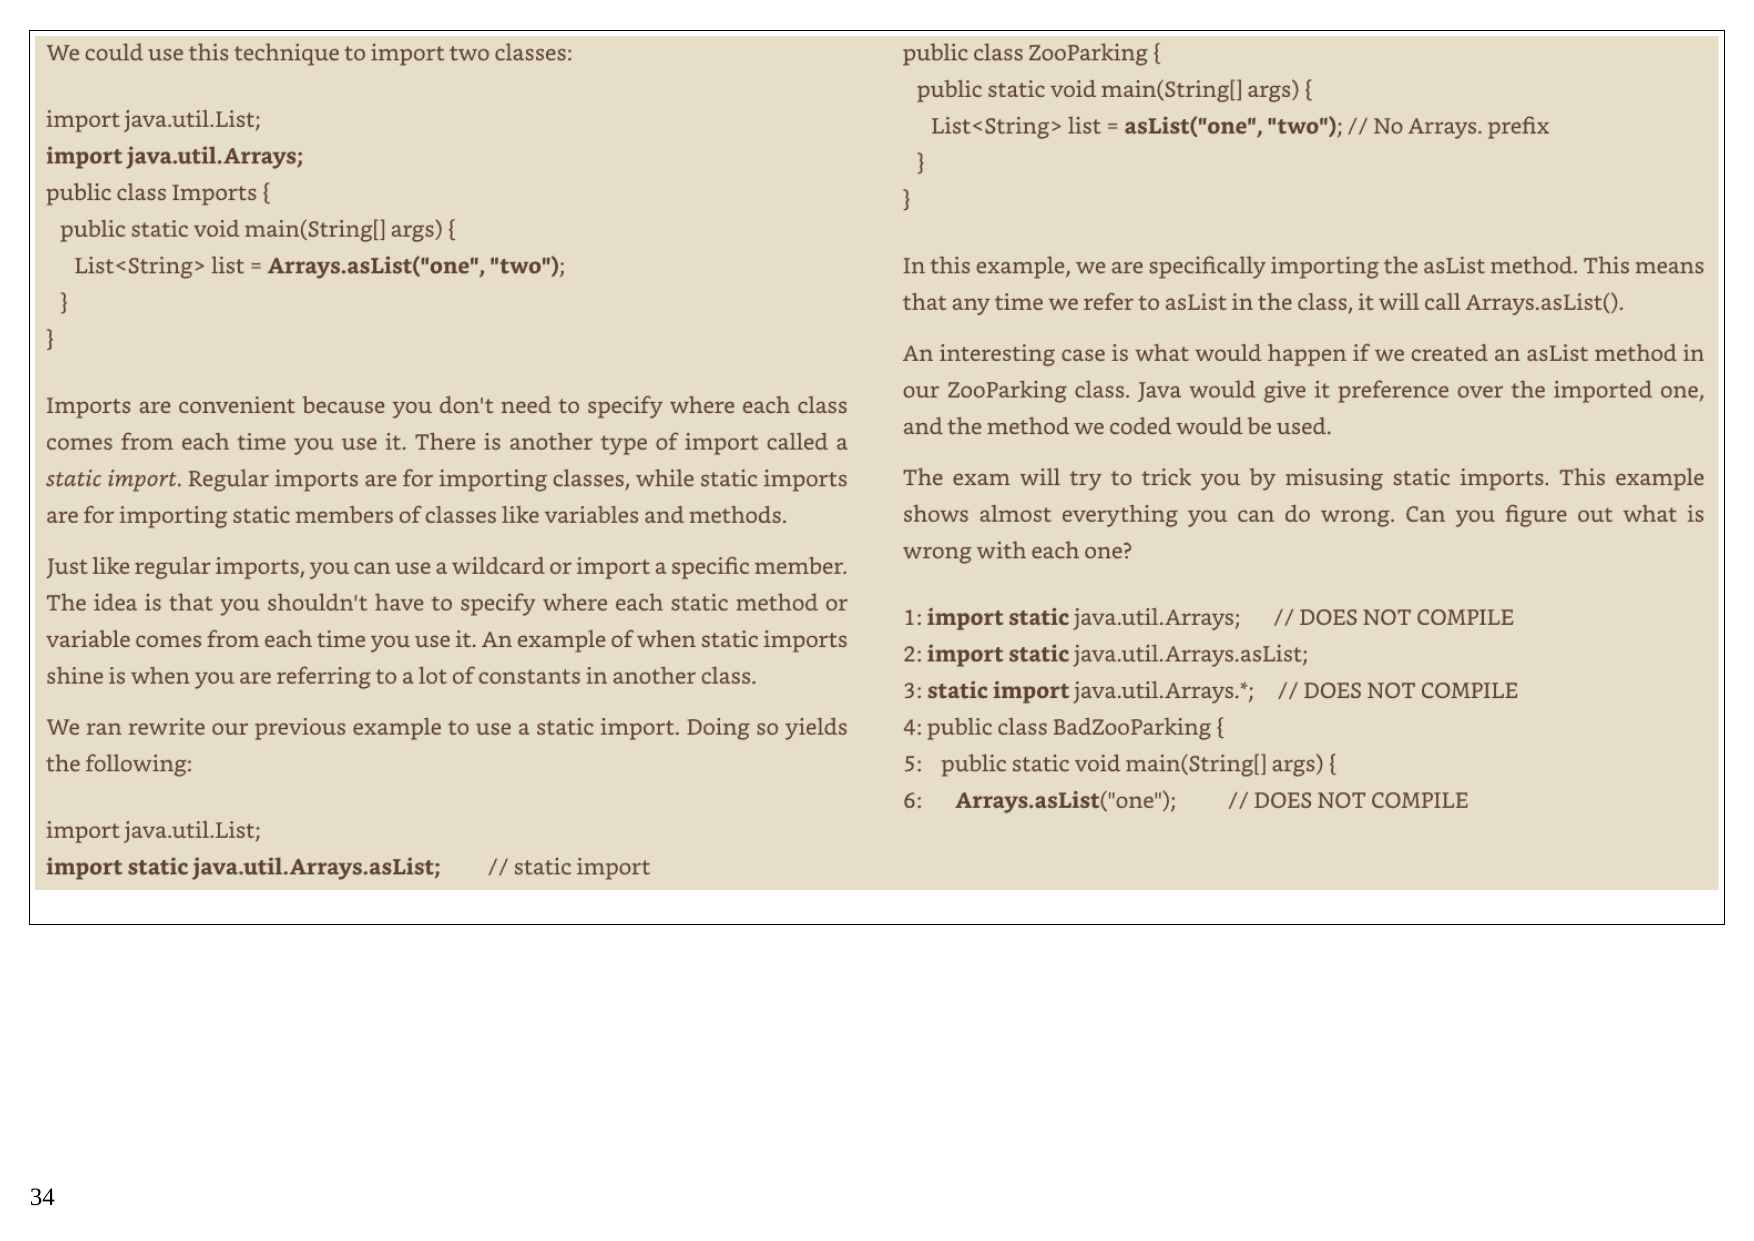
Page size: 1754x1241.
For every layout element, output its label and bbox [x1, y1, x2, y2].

table_cell [30, 31, 1724, 924]
picture [35, 36, 1719, 890]
